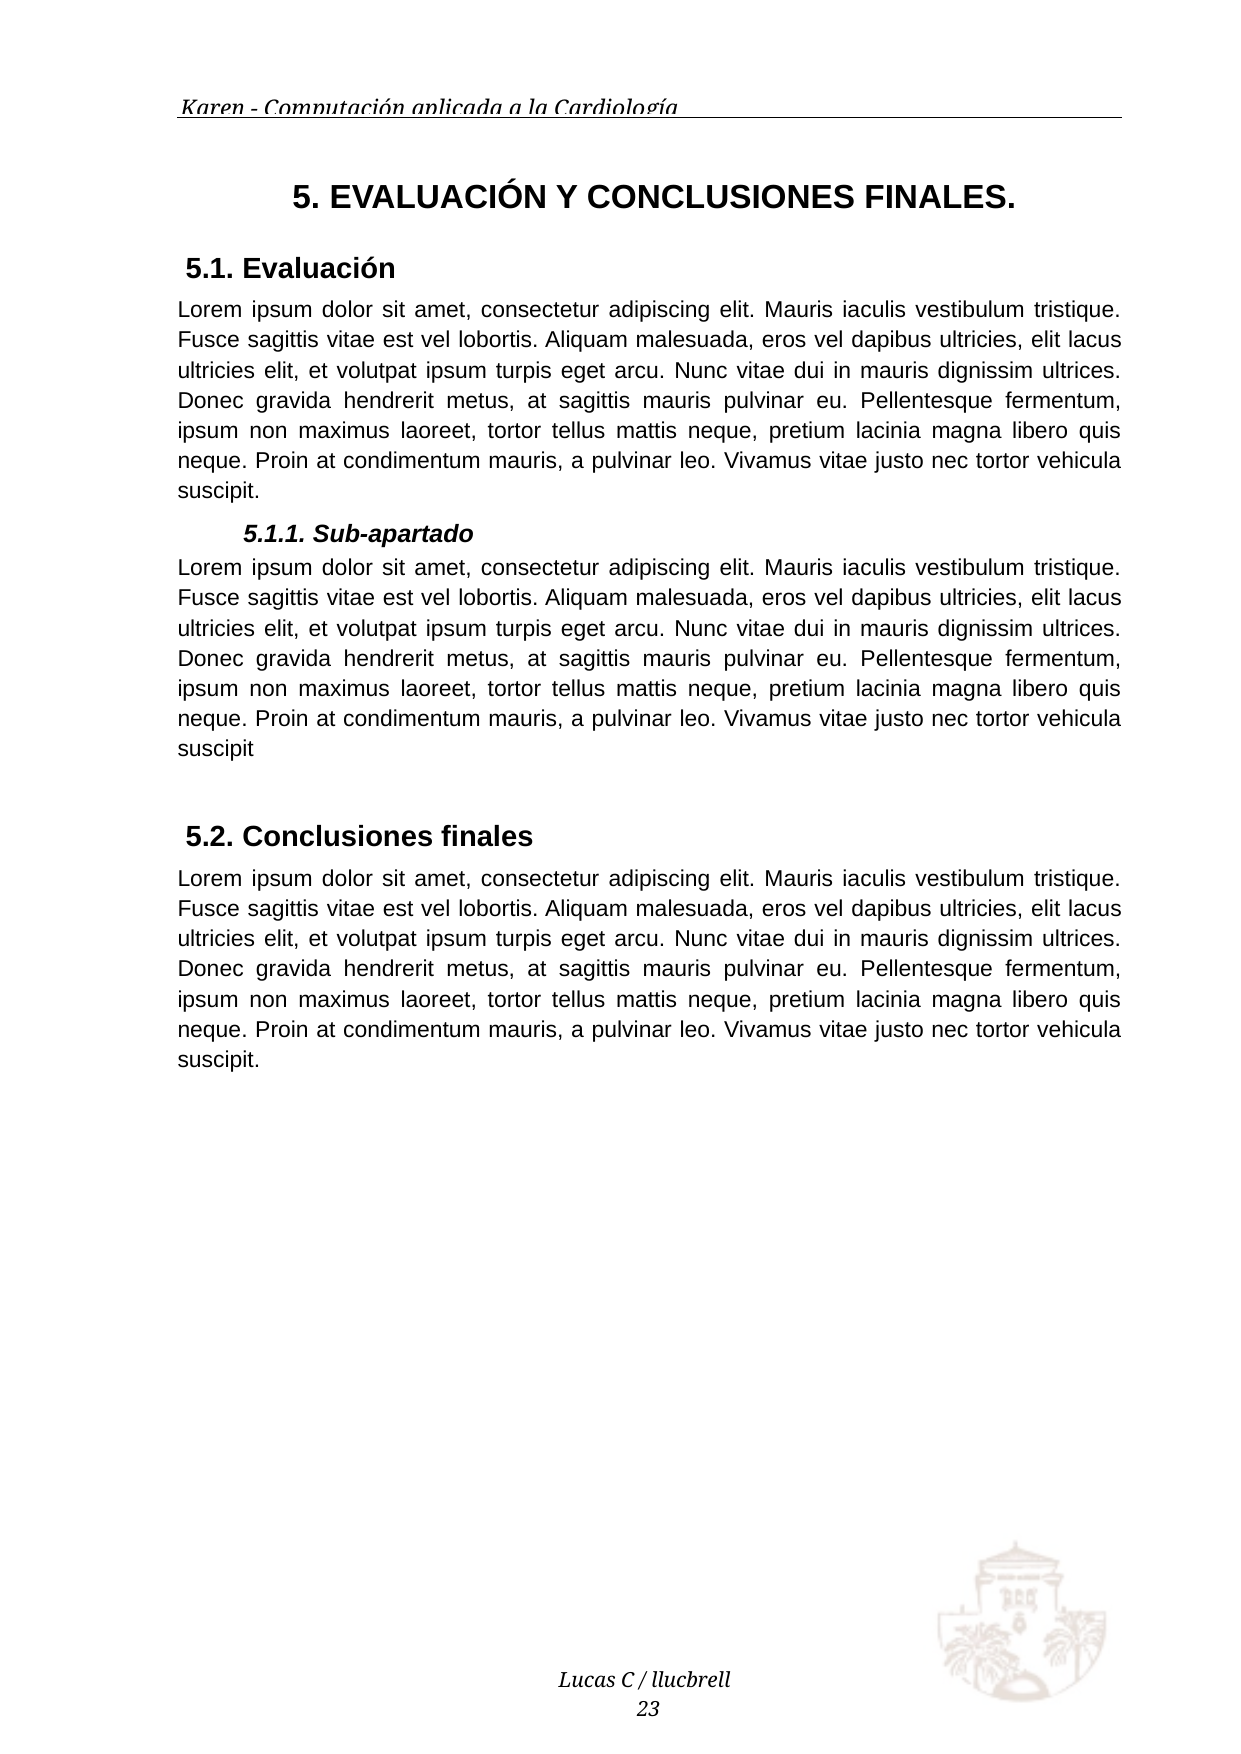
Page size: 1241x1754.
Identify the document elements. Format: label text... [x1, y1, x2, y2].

list Evaluación [177, 251, 1122, 284]
text Lorem ipsum dolor sit amet, consectetur adipiscing elit. Mauris iaculis vestibulum tristique. Fusce sagittis vitae est vel lobortis. Aliquam malesuada, eros vel dapibus ultricies, elit lacus ultricies elit, et volutpat ipsum turpis eget arcu. Nunc vitae dui in mauris dignissim ultrices. Donec gravida hendrerit metus, at sagittis mauris pulvinar eu. Pellentesque fermentum, ipsum non maximus laoreet, tortor tellus mattis neque, pretium lacinia magna libero quis neque. Proin at condimentum mauris, a pulvinar leo. Vivamus vitae justo nec tortor vehicula suscipit. [177, 865, 1122, 1072]
list Conclusiones finales [177, 819, 1122, 853]
list Evaluación y conclusiones finales. [177, 177, 1122, 216]
text Lorem ipsum dolor sit amet, consectetur adipiscing elit. Mauris iaculis vestibulum tristique. Fusce sagittis vitae est vel lobortis. Aliquam malesuada, eros vel dapibus ultricies, elit lacus ultricies elit, et volutpat ipsum turpis eget arcu. Nunc vitae dui in mauris dignissim ultrices. Donec gravida hendrerit metus, at sagittis mauris pulvinar eu. Pellentesque fermentum, ipsum non maximus laoreet, tortor tellus mattis neque, pretium lacinia magna libero quis neque. Proin at condimentum mauris, a pulvinar leo. Vivamus vitae justo nec tortor vehicula suscipit. [177, 296, 1122, 504]
list Sub-apartado [177, 519, 1122, 548]
text Lorem ipsum dolor sit amet, consectetur adipiscing elit. Mauris iaculis vestibulum tristique. Fusce sagittis vitae est vel lobortis. Aliquam malesuada, eros vel dapibus ultricies, elit lacus ultricies elit, et volutpat ipsum turpis eget arcu. Nunc vitae dui in mauris dignissim ultrices. Donec gravida hendrerit metus, at sagittis mauris pulvinar eu. Pellentesque fermentum, ipsum non maximus laoreet, tortor tellus mattis neque, pretium lacinia magna libero quis neque. Proin at condimentum mauris, a pulvinar leo. Vivamus vitae justo nec tortor vehicula suscipit [177, 554, 1122, 762]
